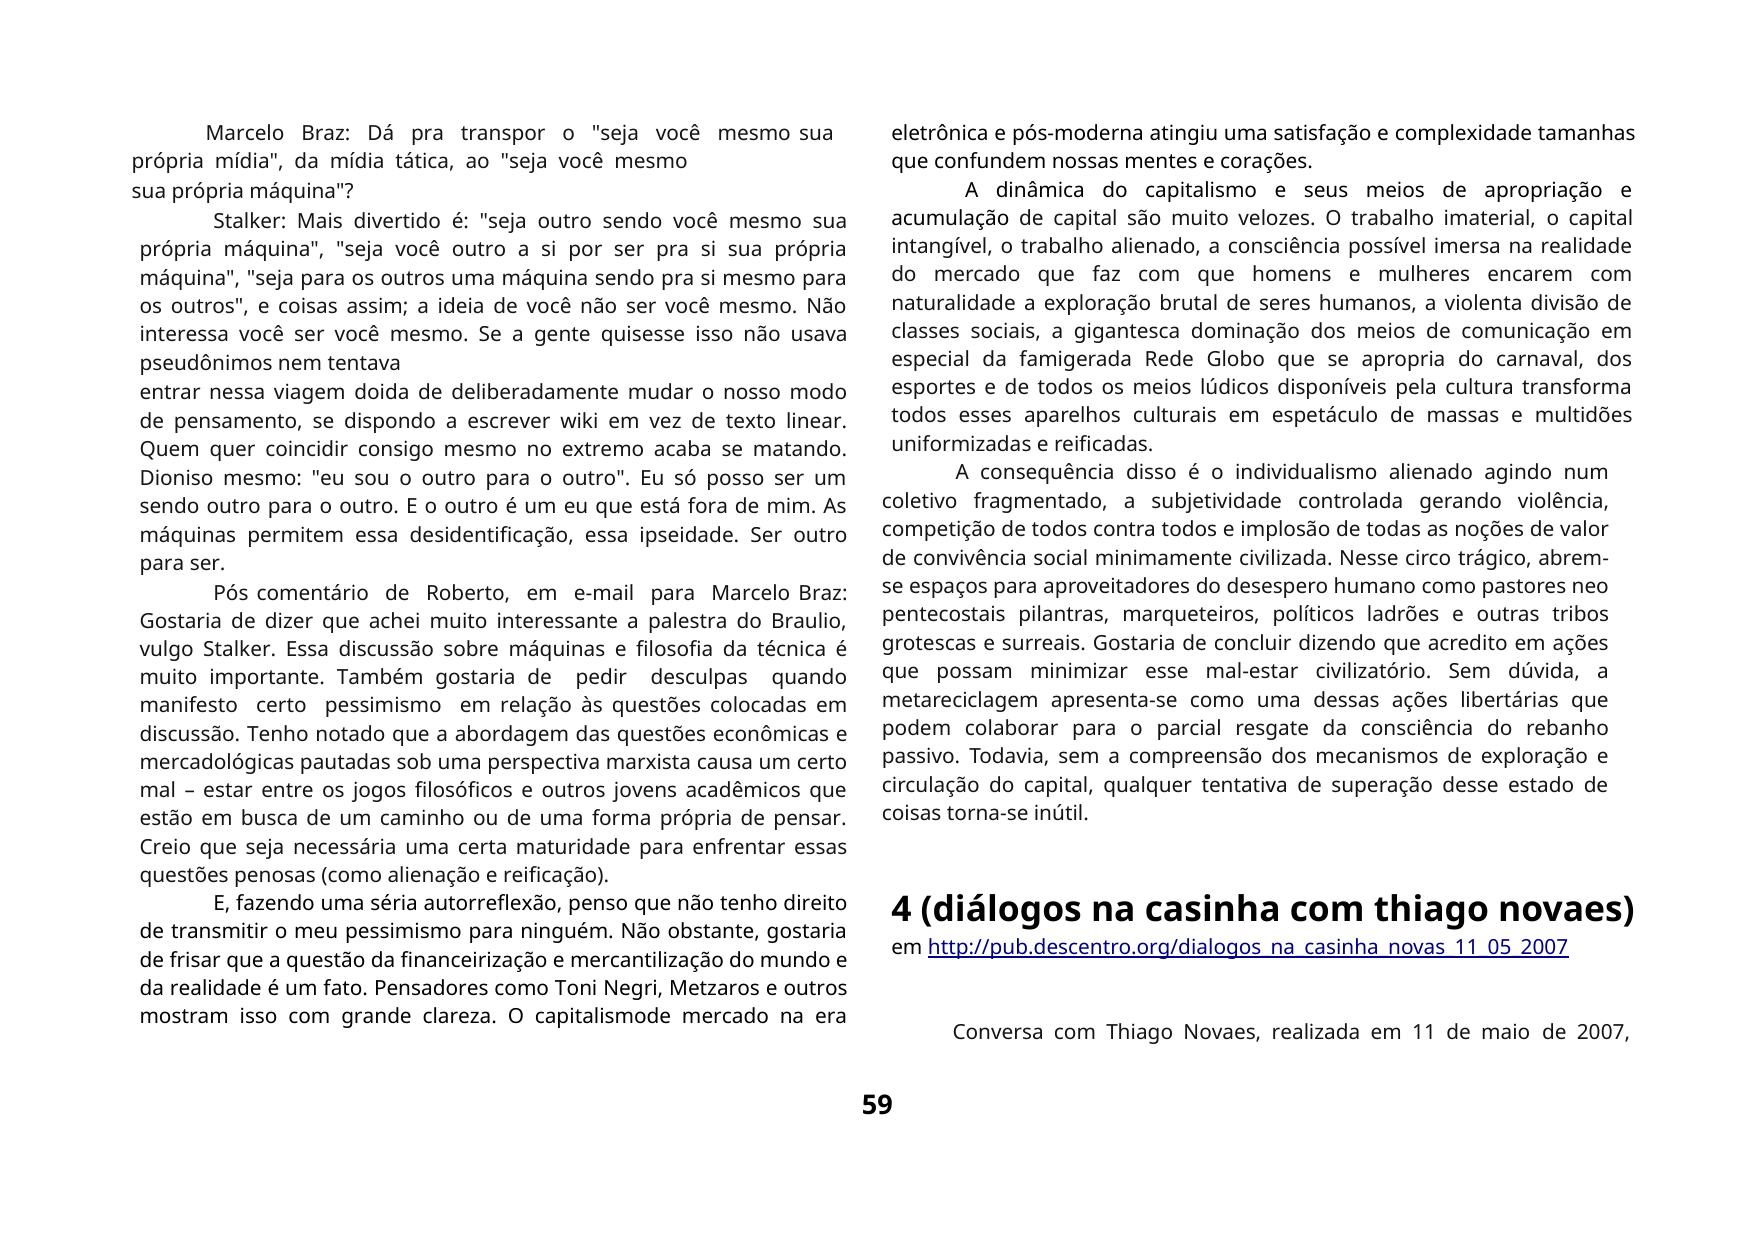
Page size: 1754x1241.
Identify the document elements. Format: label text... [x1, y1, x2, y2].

text Pós comentário de Roberto, em e-mail para Marcelo Braz: Gostaria de dizer que achei muito interessante a palestra do Braulio, vulgo Stalker. Essa discussão sobre máquinas e filosofia da técnica é muito importante. Também gostaria de pedir desculpas quando manifesto certo pessimismo em relação às questões colocadas em discussão. Tenho notado que a abordagem das questões econômicas e mercadológicas pautadas sob uma perspectiva marxista causa um certo mal – estar entre os jogos filosóficos e outros jovens acadêmicos que estão em busca de um caminho ou de uma forma própria de pensar. Creio que seja necessária uma certa maturidade para enfrentar essas questões penosas (como alienação e reificação). [139, 578, 848, 888]
text Conversa com Thiago Novaes, realizada em 11 de maio de 2007, [878, 1017, 1630, 1046]
text A dinâmica do capitalismo e seus meios de apropriação e acumulação de capital são muito velozes. O trabalho imaterial, o capital intangível, o trabalho alienado, a consciência possível imersa na realidade do mercado que faz com que homens e mulheres encarem com naturalidade a exploração brutal de seres humanos, a violenta divisão de classes sociais, a gigantesca dominação dos meios de comunicação em especial da famigerada Rede Globo que se apropria do carnaval, dos esportes e de todos os meios lúdicos disponíveis pela cultura transforma todos esses aparelhos culturais em espetáculo de massas e multidões uniformizadas e reificadas. [891, 175, 1633, 457]
text em http://pub.descentro.org/dialogos_na_casinha_novas_11_05_2007 [891, 932, 1636, 961]
text Marcelo Braz: Dá pra transpor o "seja você mesmo sua própria mídia", da mídia tática, ao "seja você mesmo [131, 118, 834, 175]
text entrar nessa viagem doida de deliberadamente mudar o nosso modo de pensamento, se dispondo a escrever wiki em vez de texto linear. Quem quer coincidir consigo mesmo no extremo acaba se matando. Dioniso mesmo: "eu sou o outro para o outro". Eu só posso ser um sendo outro para o outro. E o outro é um eu que está fora de mim. As máquinas permitem essa desidentificação, essa ipseidade. Ser outro para ser. [139, 377, 848, 577]
text sua própria máquina"? [131, 176, 834, 204]
text E, fazendo uma séria autorreflexão, penso que não tenho direito de transmitir o meu pessimismo para ninguém. Não obstante, gostaria de frisar que a questão da financeirização e mercantilização do mundo e da realidade é um fato. Pensadores como Toni Negri, Metzaros e outros mostram isso com grande clareza. O capitalismode mercado na era [139, 888, 848, 1030]
text Stalker: Mais divertido é: "seja outro sendo você mesmo sua própria máquina", "seja você outro a si por ser pra si sua própria máquina", "seja para os outros uma máquina sendo pra si mesmo para os outros", e coisas assim; a ideia de você não ser você mesmo. Não interessa você ser você mesmo. Se a gente quisesse isso não usava pseudônimos nem tentava [139, 206, 848, 376]
text 4 (diálogos na casinha com thiago novaes) [891, 884, 1636, 932]
text eletrônica e pós-moderna atingiu uma satisfação e complexidade tamanhas que confundem nossas mentes e corações. [891, 118, 1636, 175]
text A consequência disso é o individualismo alienado agindo num coletivo fragmentado, a subjetividade controlada gerando violência, competição de todos contra todos e implosão de todas as noções de valor de convivência social minimamente civilizada. Nesse circo trágico, abrem-se espaços para aproveitadores do desespero humano como pastores neo pentecostais pilantras, marqueteiros, políticos ladrões e outras tribos grotescas e surreais. Gostaria de concluir dizendo que acredito em ações que possam minimizar esse mal-estar civilizatório. Sem dúvida, a metareciclagem apresenta-se como uma dessas ações libertárias que podem colaborar para o parcial resgate da consciência do rebanho passivo. Todavia, sem a compreensão dos mecanismos de exploração e circulação do capital, qualquer tentativa de superação desse estado de coisas torna-se inútil. [882, 457, 1609, 827]
